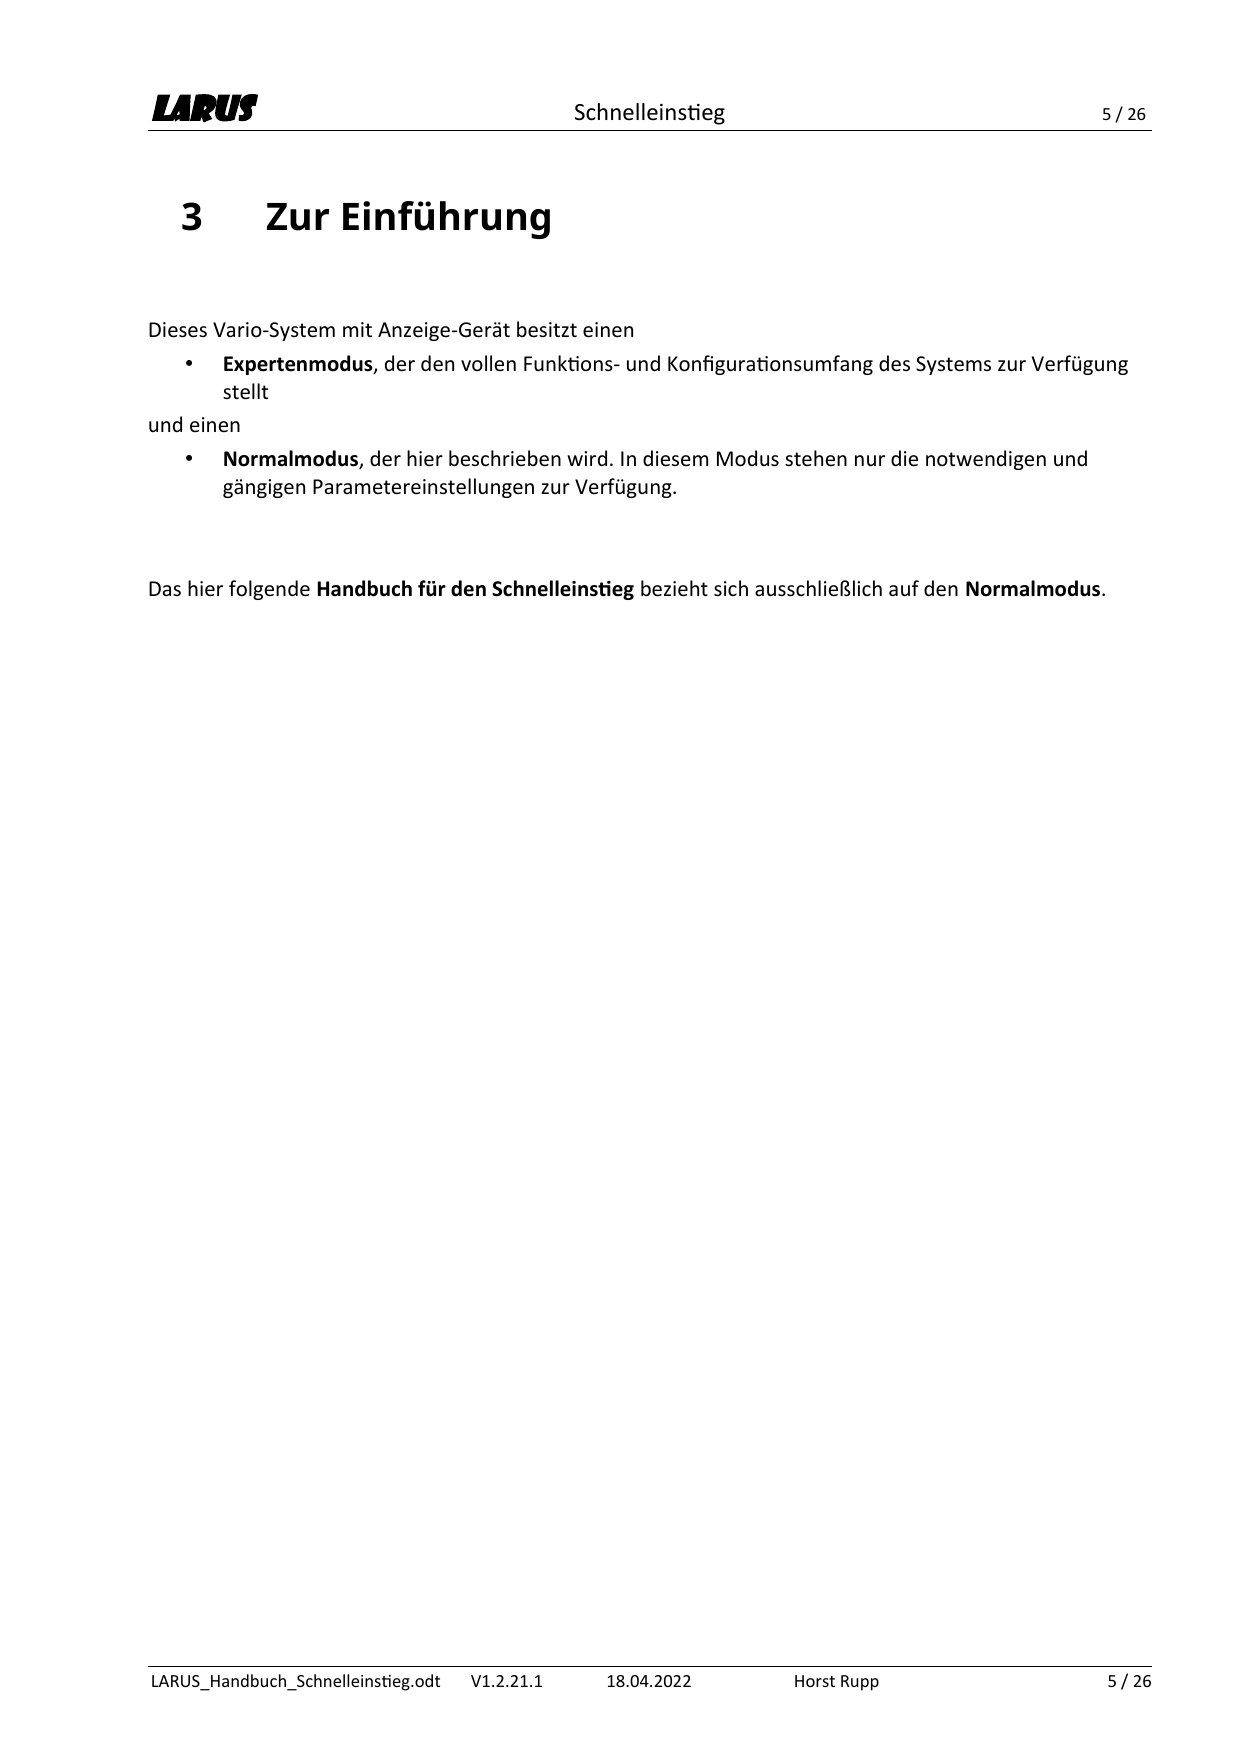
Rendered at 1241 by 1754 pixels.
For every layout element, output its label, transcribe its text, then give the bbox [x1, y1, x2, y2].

text Das hier folgende Handbuch für den Schnelleinstieg bezieht sich ausschließlich auf den Normalmodus. [148, 574, 1152, 602]
text Dieses Vario-System mit Anzeige-Gerät besitzt einen [148, 315, 1152, 343]
subtitle Zur Einführung [148, 155, 1128, 266]
text und einen [148, 411, 1152, 439]
list Expertenmodus, der den vollen Funktions- und Konfigurationsumfang des Systems zur Verfügung stellt [185, 349, 1152, 405]
list Normalmodus, der hier beschrieben wird. In diesem Modus stehen nur die notwendigen und gängigen Parametereinstellungen zur Verfügung. [185, 444, 1152, 501]
